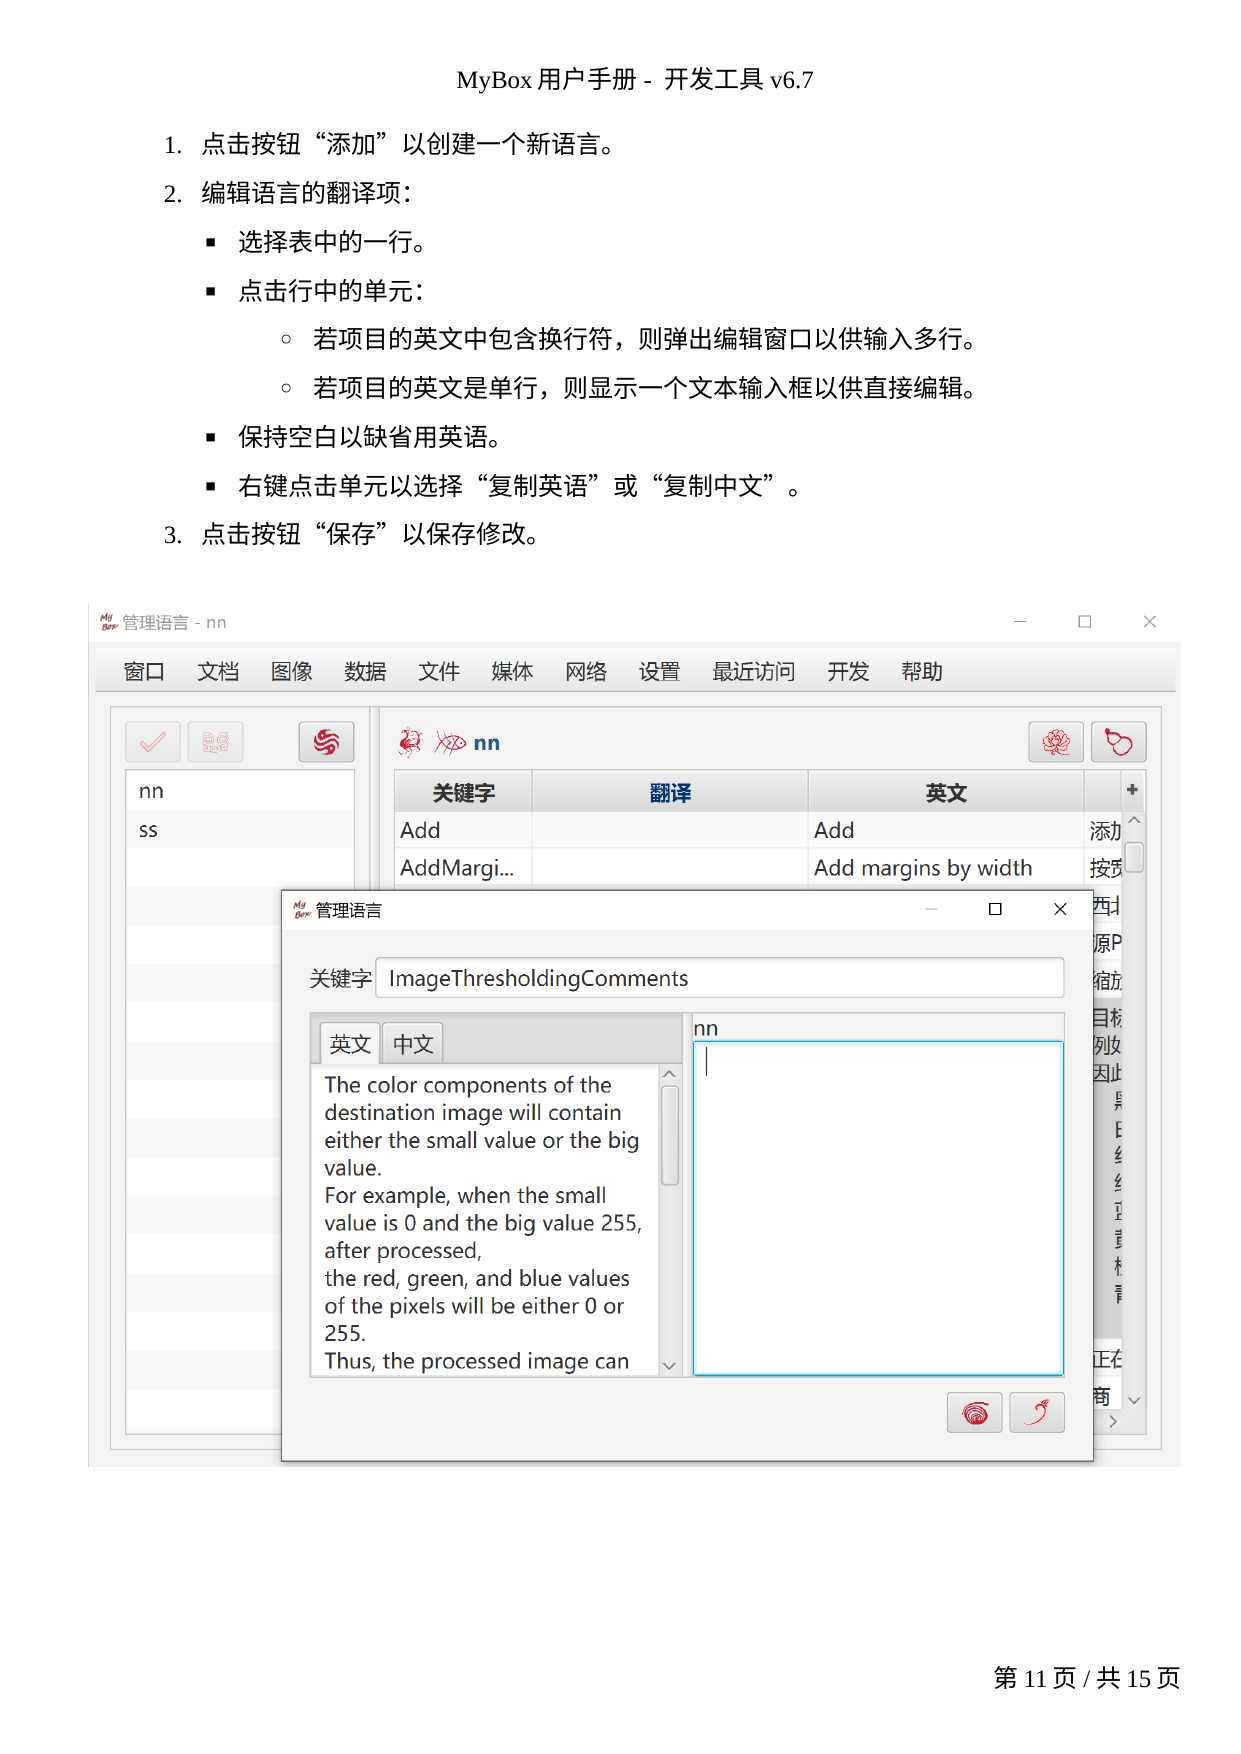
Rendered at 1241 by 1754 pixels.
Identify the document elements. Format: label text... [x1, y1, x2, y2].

list 点击按钮“保存”以保存修改。 [163, 515, 1181, 551]
list 点击按钮“添加”以创建一个新语言。 [163, 125, 1181, 161]
list 编辑语言的翻译项： [163, 173, 1181, 210]
picture [88, 604, 1182, 1467]
list 若项目的英文中包含换行符，则弹出编辑窗口以供输入多行。 [276, 320, 1181, 356]
list 点击行中的单元： [201, 271, 1181, 307]
list 右键点击单元以选择“复制英语”或“复制中文”。 [201, 466, 1181, 502]
list 保持空白以缺省用英语。 [201, 417, 1181, 453]
list 若项目的英文是单行，则显示一个文本输入框以供直接编辑。 [276, 368, 1181, 405]
list 选择表中的一行。 [201, 222, 1181, 258]
